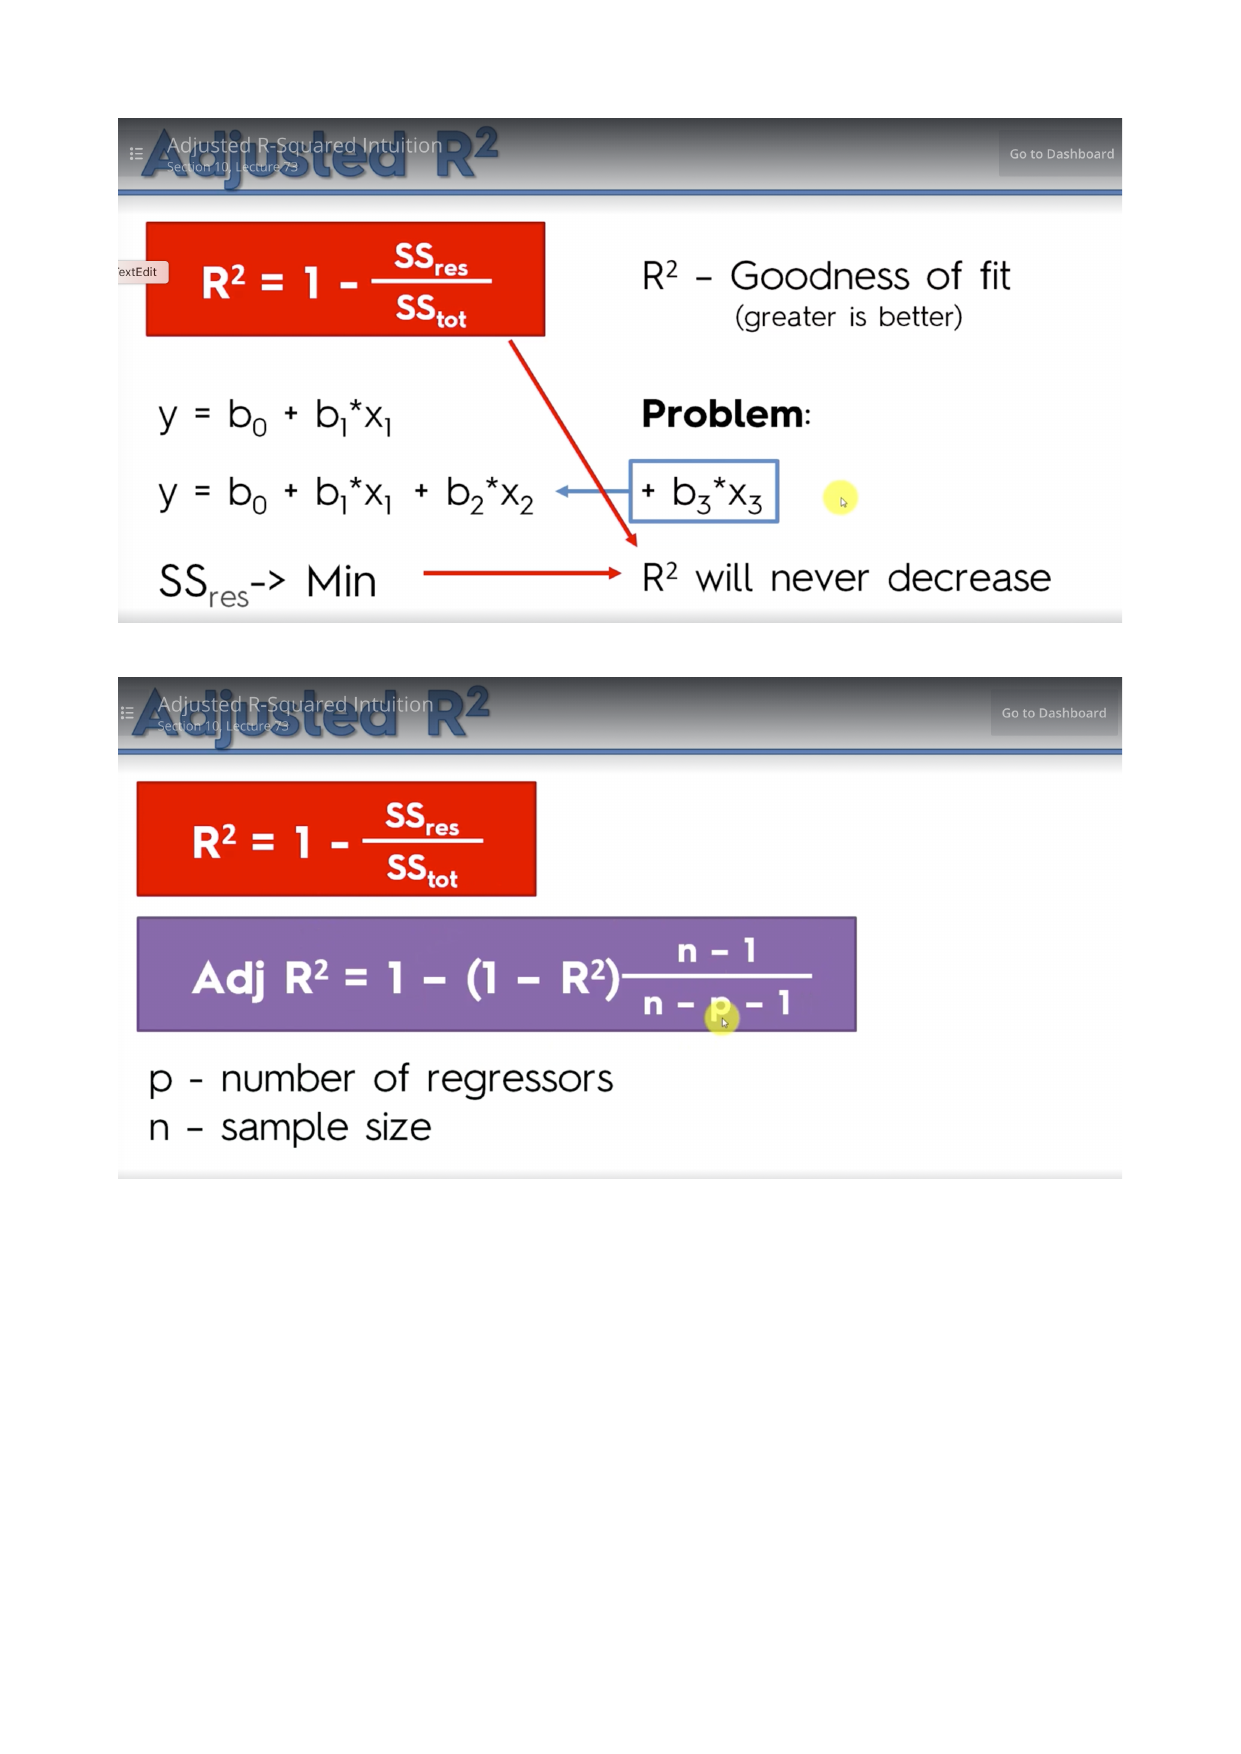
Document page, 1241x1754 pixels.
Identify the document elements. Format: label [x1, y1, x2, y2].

picture [118, 118, 1123, 623]
picture [118, 677, 1123, 1179]
